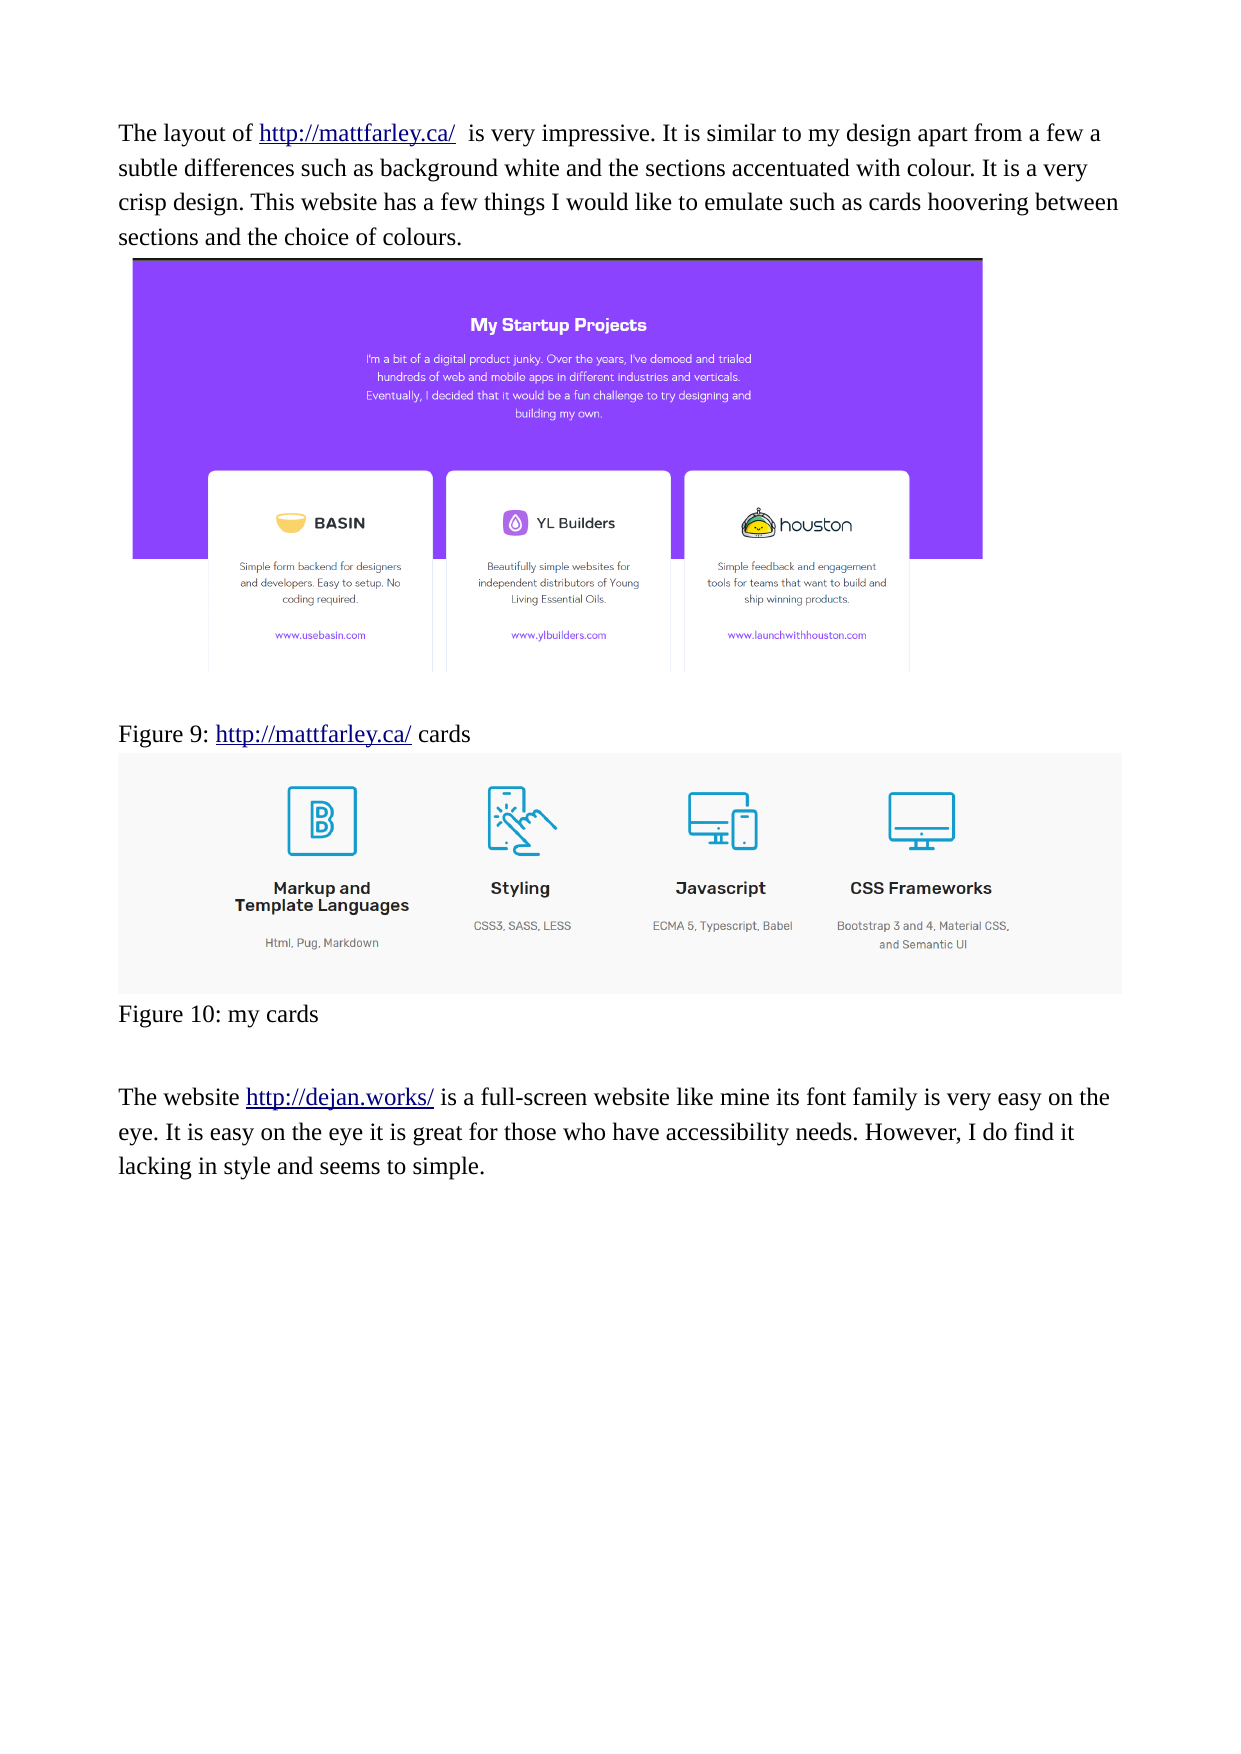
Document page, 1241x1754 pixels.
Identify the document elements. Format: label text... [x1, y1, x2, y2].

text Figure 10: my cards [118, 994, 1122, 1028]
text The website http://dejan.works/ is a full-screen website like mine its font family is very easy on the eye. It is easy on the eye it is great for those who have accessibility needs. However, I do find it lacking in style and seems to simple. [118, 1082, 1122, 1180]
picture [118, 753, 1123, 994]
picture [132, 258, 983, 672]
text Figure 9: http://mattfarley.ca/ cards [118, 719, 1122, 748]
text The layout of http://mattfarley.ca/ is very impressive. It is similar to my design apart from a few a subtle differences such as background white and the sections accentuated with colour. It is a very crisp design. This website has a few things I would like to emulate such as cards hoovering between sections and the choice of colours. [118, 118, 1122, 250]
